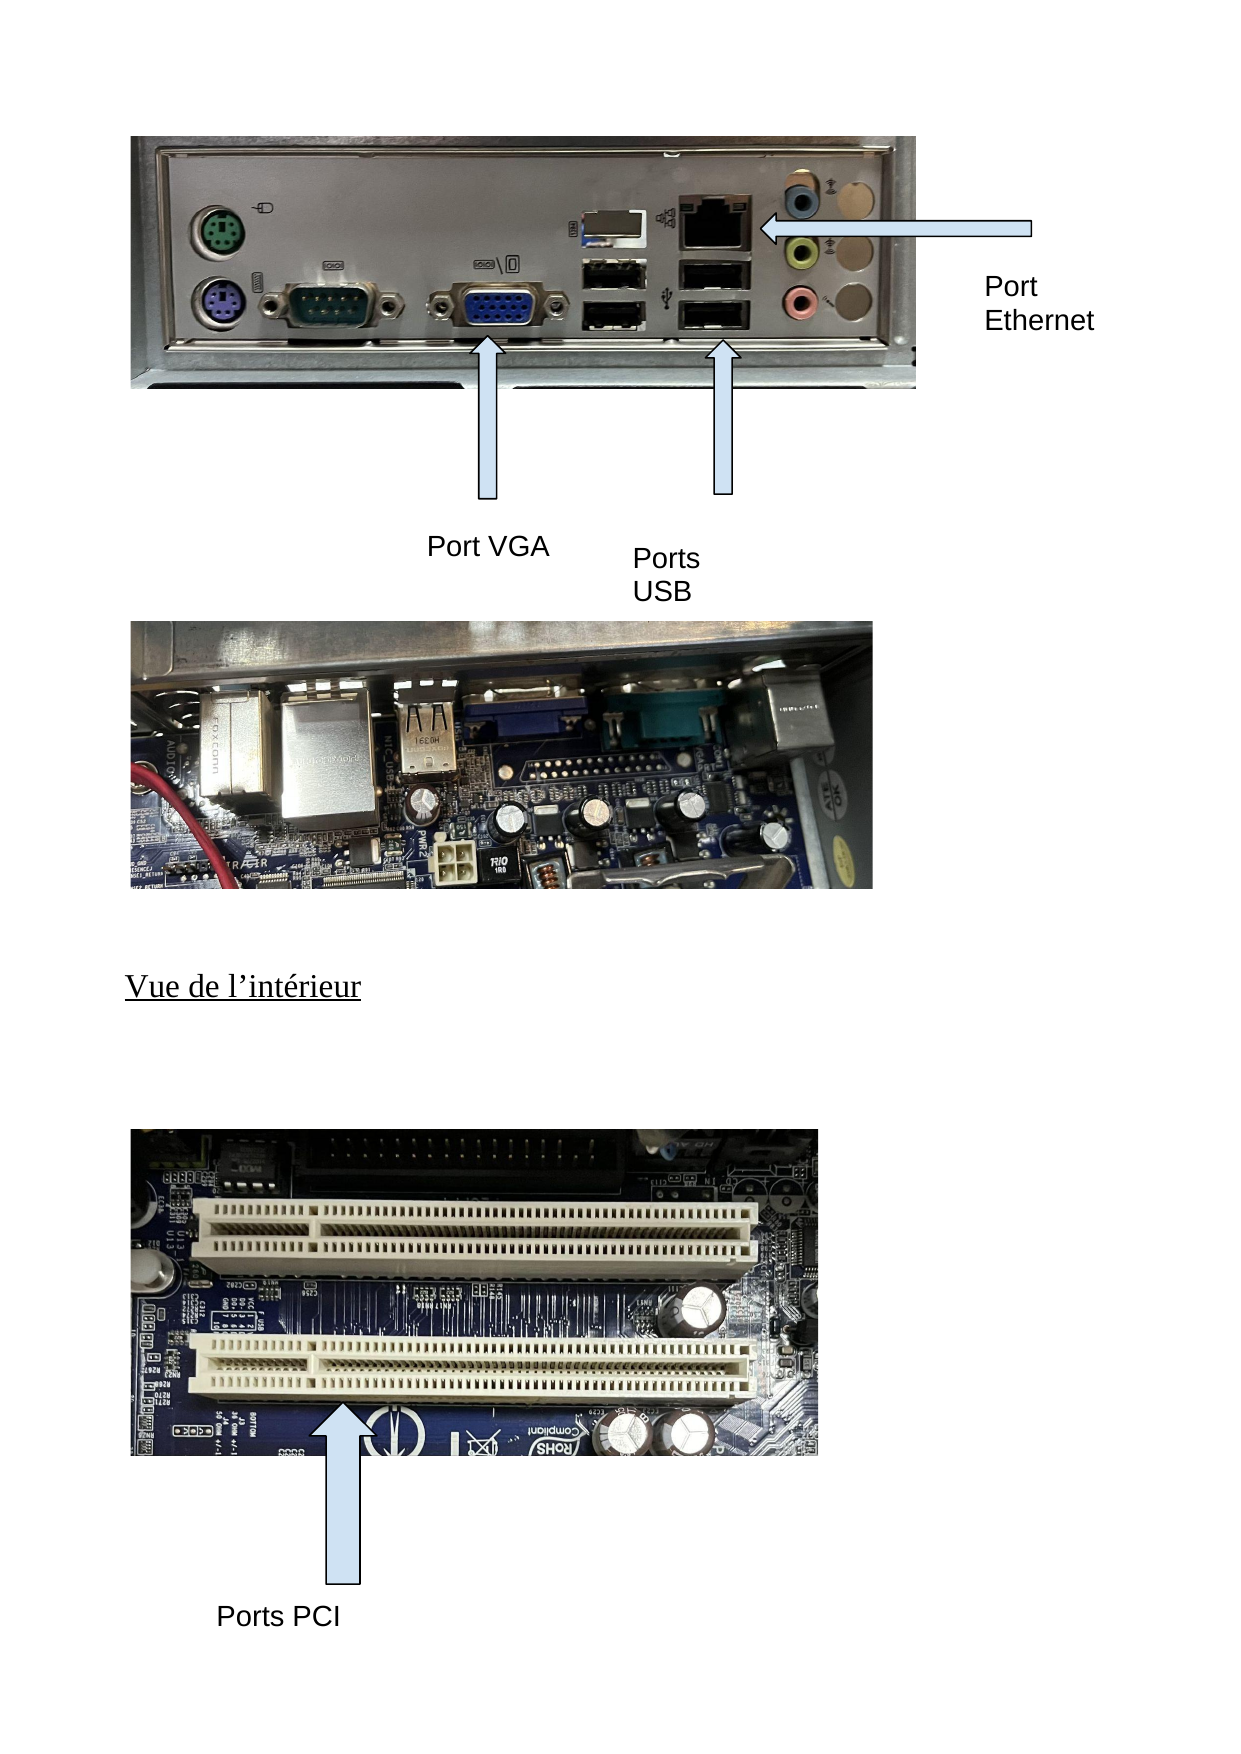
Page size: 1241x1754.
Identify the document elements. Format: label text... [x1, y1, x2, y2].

picture [130, 194, 916, 389]
picture [130, 706, 873, 889]
text Vue de l’intérieur [118, 966, 1122, 1004]
